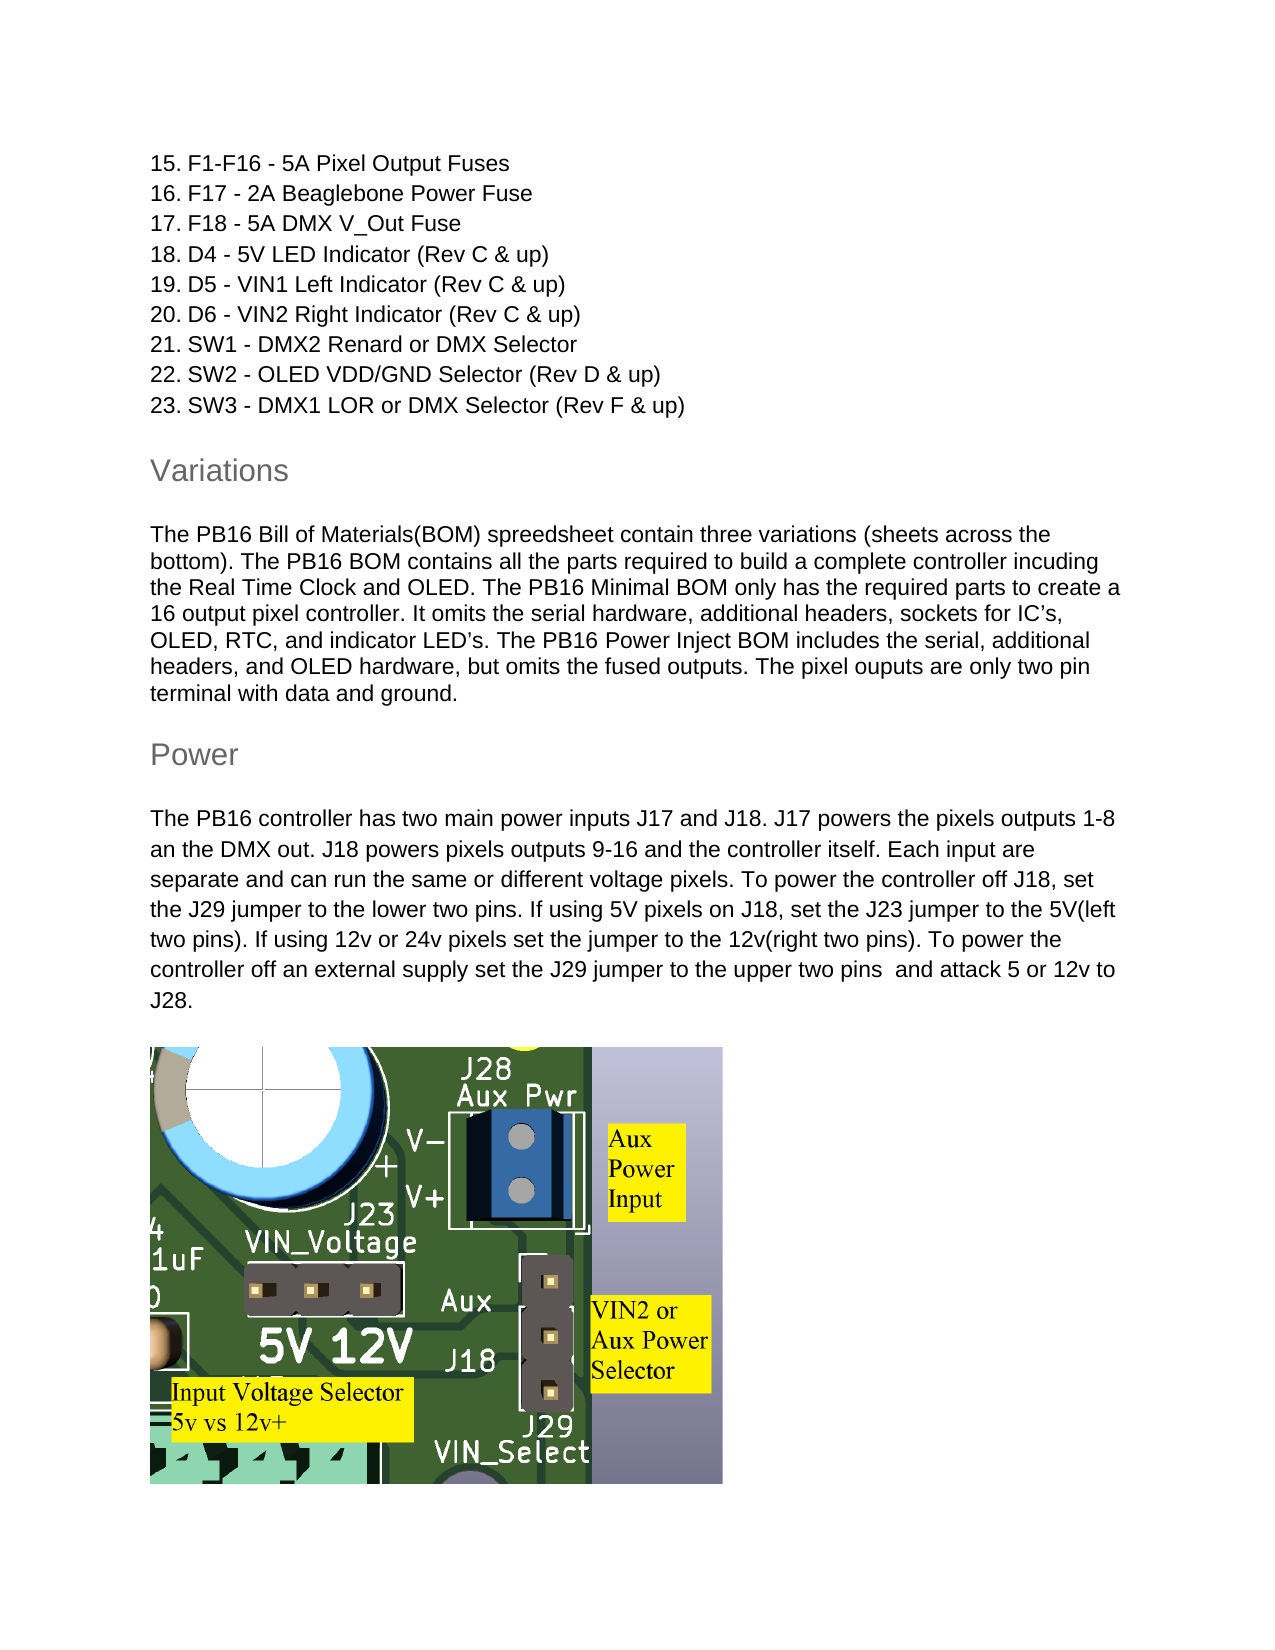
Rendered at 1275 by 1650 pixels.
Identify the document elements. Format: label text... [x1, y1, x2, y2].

subtitle Variations [150, 452, 1125, 488]
subtitle Power [150, 736, 1125, 772]
list SW2 - OLED VDD/GND Selector (Rev D & up) [150, 361, 1125, 388]
list F17 - 2A Beaglebone Power Fuse [150, 180, 1125, 207]
list D5 - VIN1 Left Indicator (Rev C & up) [150, 271, 1125, 297]
list SW1 - DMX2 Renard or DMX Selector [150, 331, 1125, 358]
list SW3 - DMX1 LOR or DMX Selector (Rev F & up) [150, 392, 1125, 418]
list F18 - 5A DMX V_Out Fuse [150, 210, 1125, 237]
text The PB16 Bill of Materials(BOM) spreedsheet contain three variations (sheets across the bottom). The PB16 BOM contains all the parts required to build a complete controller incuding the Real Time Clock and OLED. The PB16 Minimal BOM only has the required parts to create a 16 output pixel controller. It omits the serial hardware, additional headers, sockets for IC’s, OLED, RTC, and indicator LED’s. The PB16 Power Inject BOM includes the serial, additional headers, and OLED hardware, but omits the fused outputs. The pixel ouputs are only two pin terminal with data and ground. [150, 521, 1125, 706]
list F1-F16 - 5A Pixel Output Fuses [150, 150, 1125, 176]
text The PB16 controller has two main power inputs J17 and J18. J17 powers the pixels outputs 1-8 an the DMX out. J18 powers pixels outputs 9-16 and the controller itself. Each input are separate and can run the same or different voltage pixels. To power the controller off J18, set the J29 jumper to the lower two pins. If using 5V pixels on J18, set the J23 jumper to the 5V(left two pins). If using 12v or 24v pixels set the jumper to the 12v(right two pins). To power the controller off an external supply set the J29 jumper to the upper two pins and attack 5 or 12v to J28. [150, 805, 1125, 1013]
list D6 - VIN2 Right Indicator (Rev C & up) [150, 301, 1125, 327]
list D4 - 5V LED Indicator (Rev C & up) [150, 241, 1125, 267]
